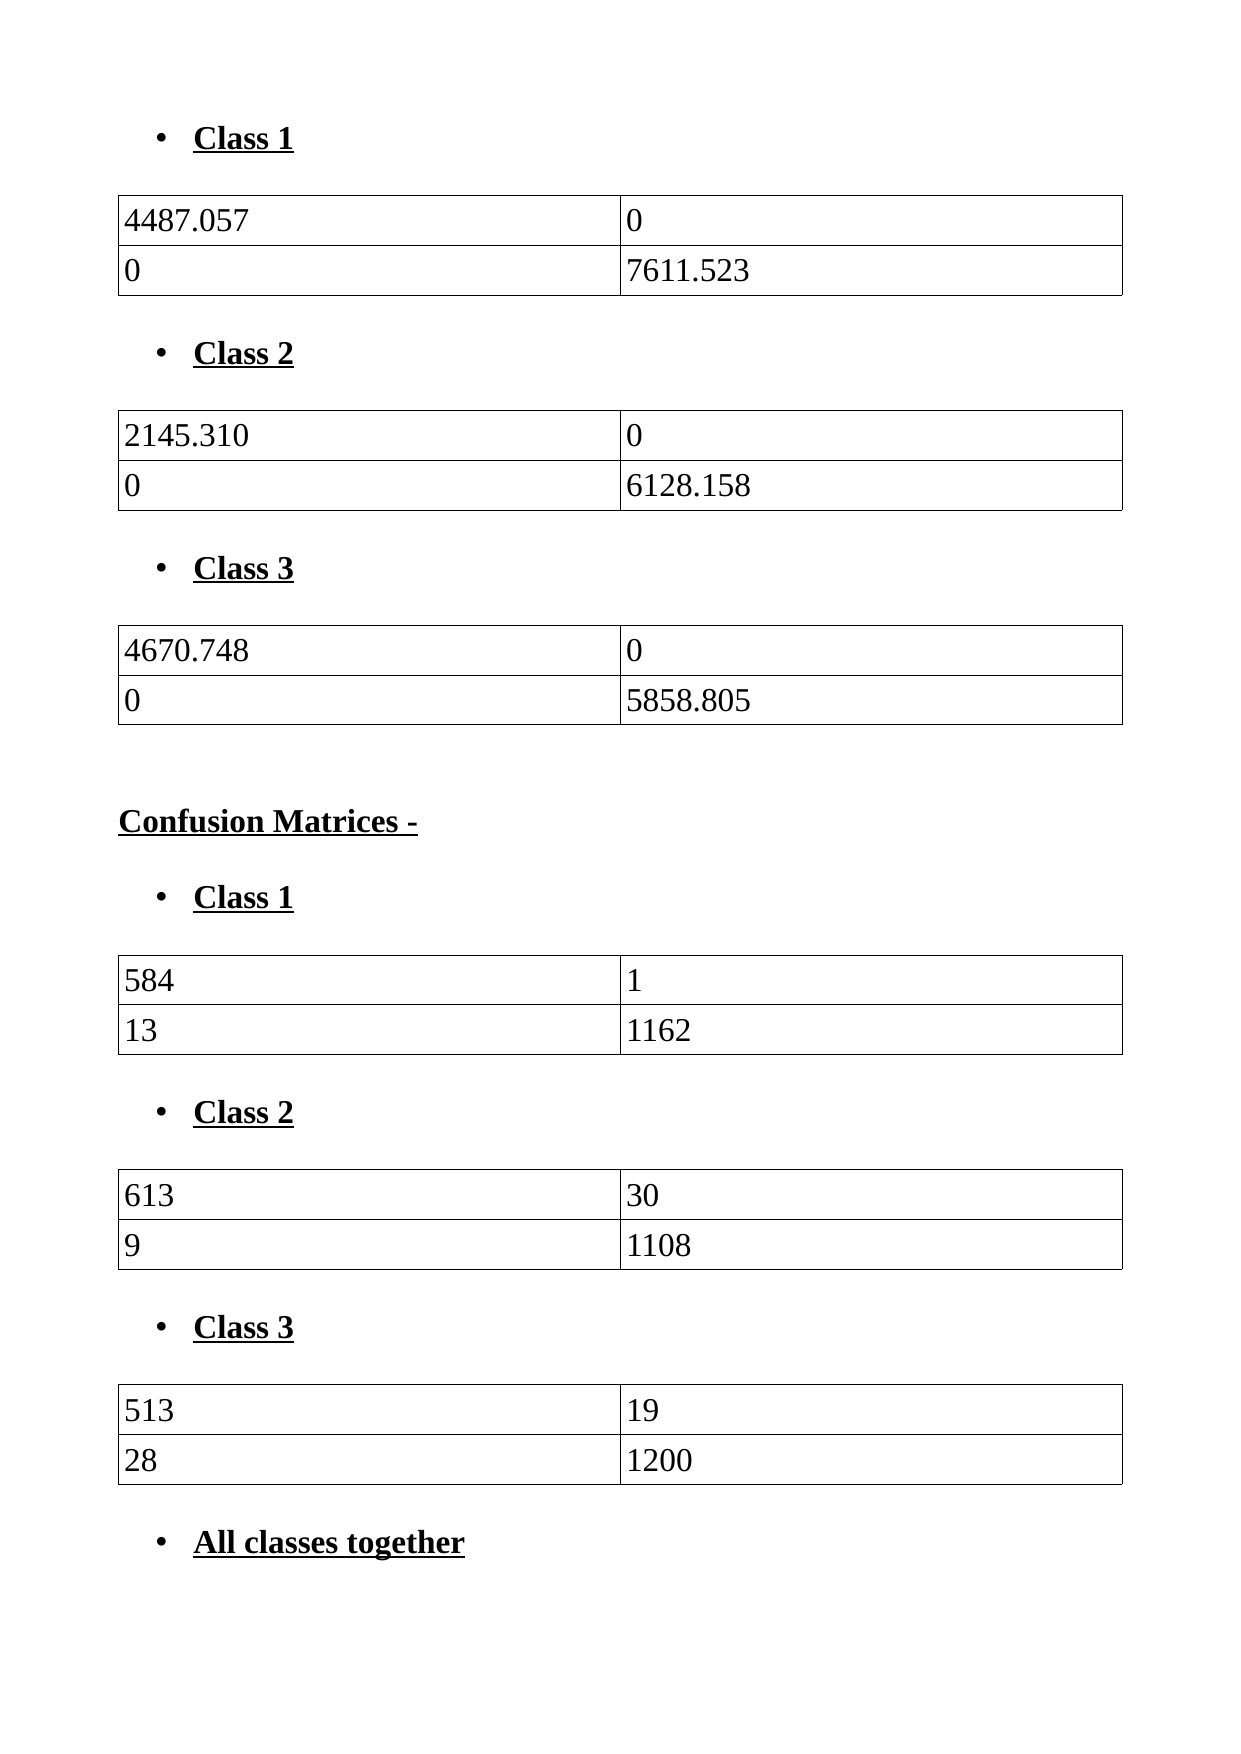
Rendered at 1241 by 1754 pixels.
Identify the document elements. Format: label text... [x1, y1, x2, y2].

table_header 1 [621, 956, 1122, 1004]
table_cell 6128.158 [621, 461, 1122, 509]
table_cell 0 [119, 676, 620, 724]
table_cell 0 [119, 461, 620, 509]
text Confusion Matrices - [118, 801, 1122, 839]
table_cell 9 [119, 1220, 620, 1269]
table_cell 1108 [621, 1220, 1122, 1269]
table_header 2145.310 [119, 411, 620, 459]
table_header 4670.748 [119, 626, 620, 674]
list Class 1 [156, 878, 1122, 916]
table_cell 28 [119, 1435, 620, 1484]
table_cell 0 [119, 246, 620, 294]
table_cell 1200 [621, 1435, 1122, 1484]
table_cell 13 [119, 1005, 620, 1054]
table_header 584 [119, 956, 620, 1004]
list Class 3 [156, 548, 1122, 586]
table_header 613 [119, 1170, 620, 1219]
list Class 1 [156, 118, 1122, 156]
list Class 2 [156, 333, 1122, 371]
table_header 19 [621, 1385, 1122, 1434]
table_header 0 [621, 626, 1122, 674]
list Class 3 [156, 1308, 1122, 1346]
list Class 2 [156, 1093, 1122, 1131]
list All classes together [156, 1522, 1122, 1561]
table_header 0 [621, 196, 1122, 245]
table_header 513 [119, 1385, 620, 1434]
table_header 4487.057 [119, 196, 620, 245]
table_cell 1162 [621, 1005, 1122, 1054]
table_cell 7611.523 [621, 246, 1122, 294]
table_cell 5858.805 [621, 676, 1122, 724]
table_header 30 [621, 1170, 1122, 1219]
table_header 0 [621, 411, 1122, 459]
